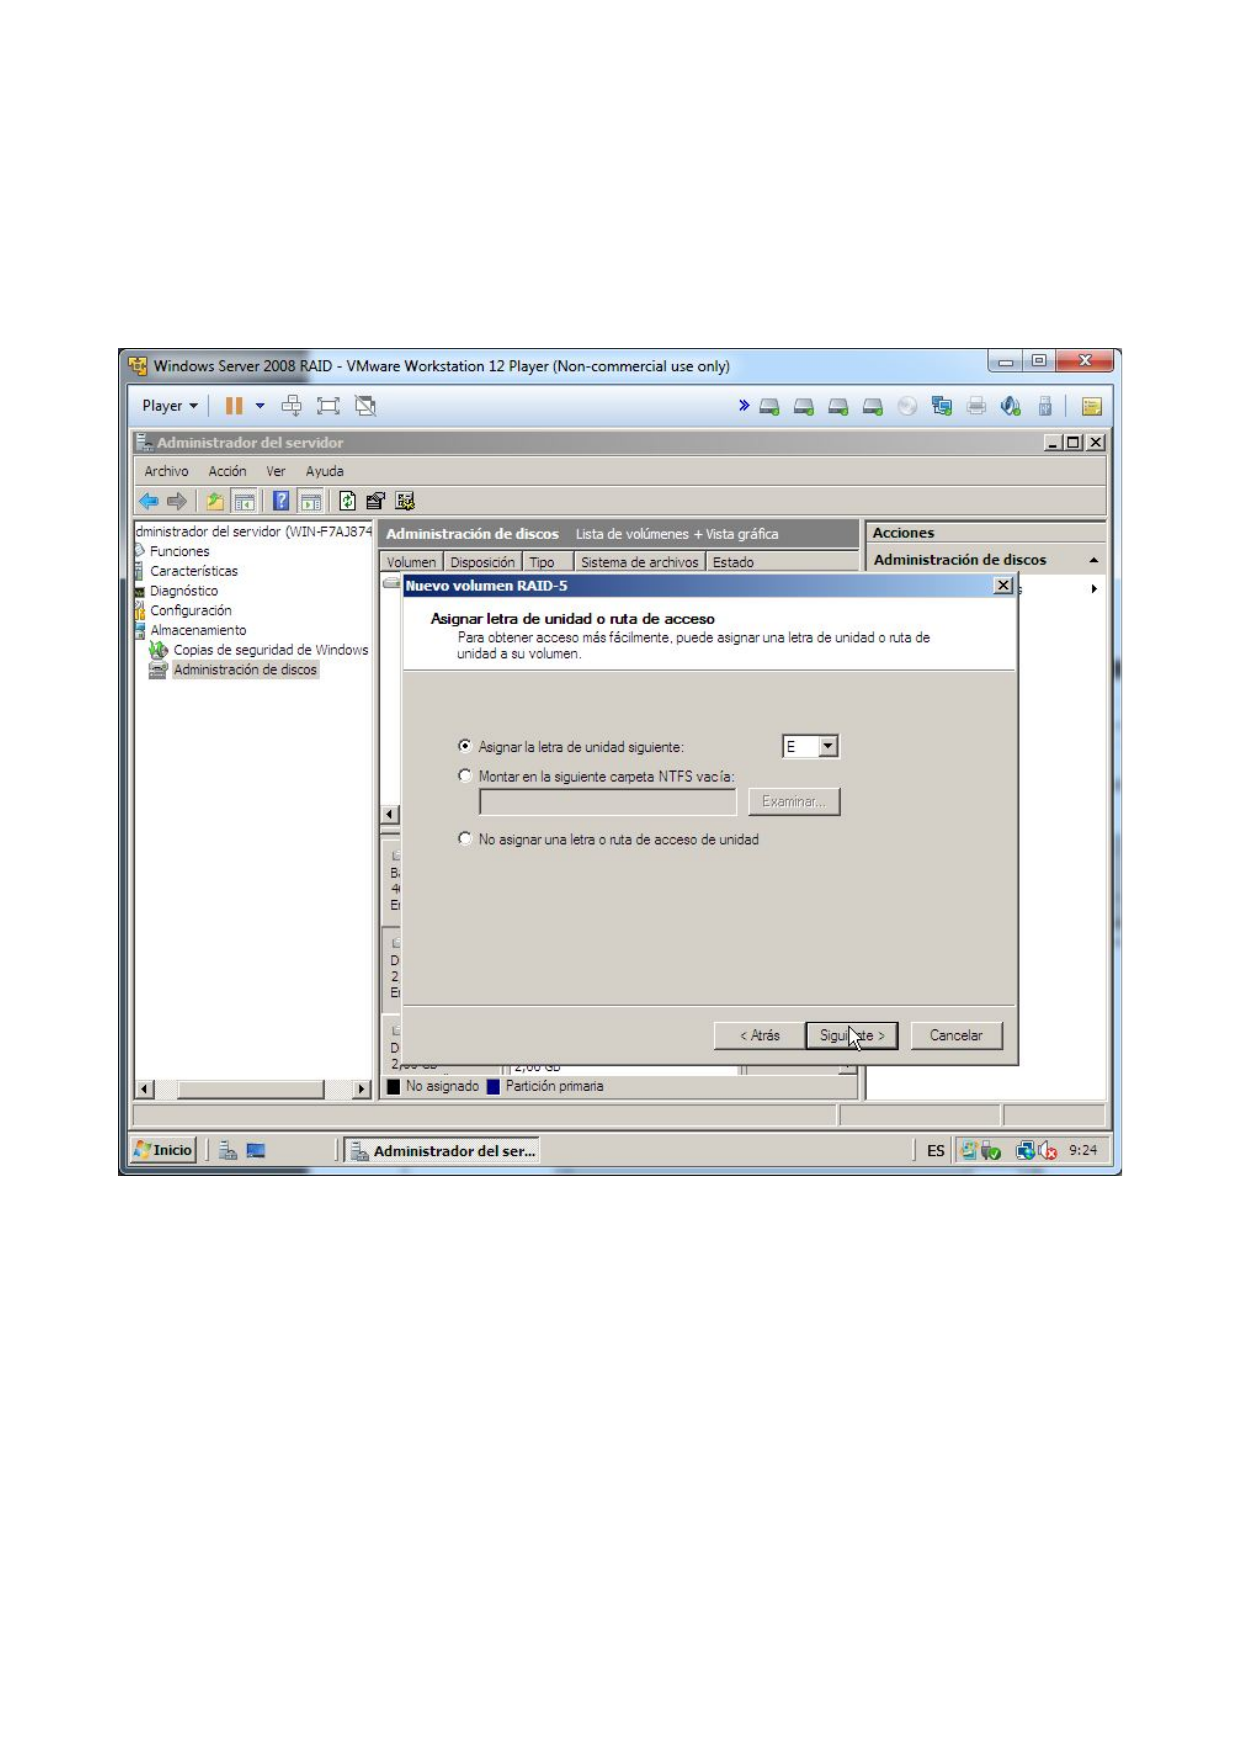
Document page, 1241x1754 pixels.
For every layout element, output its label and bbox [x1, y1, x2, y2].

picture [118, 348, 1123, 1176]
